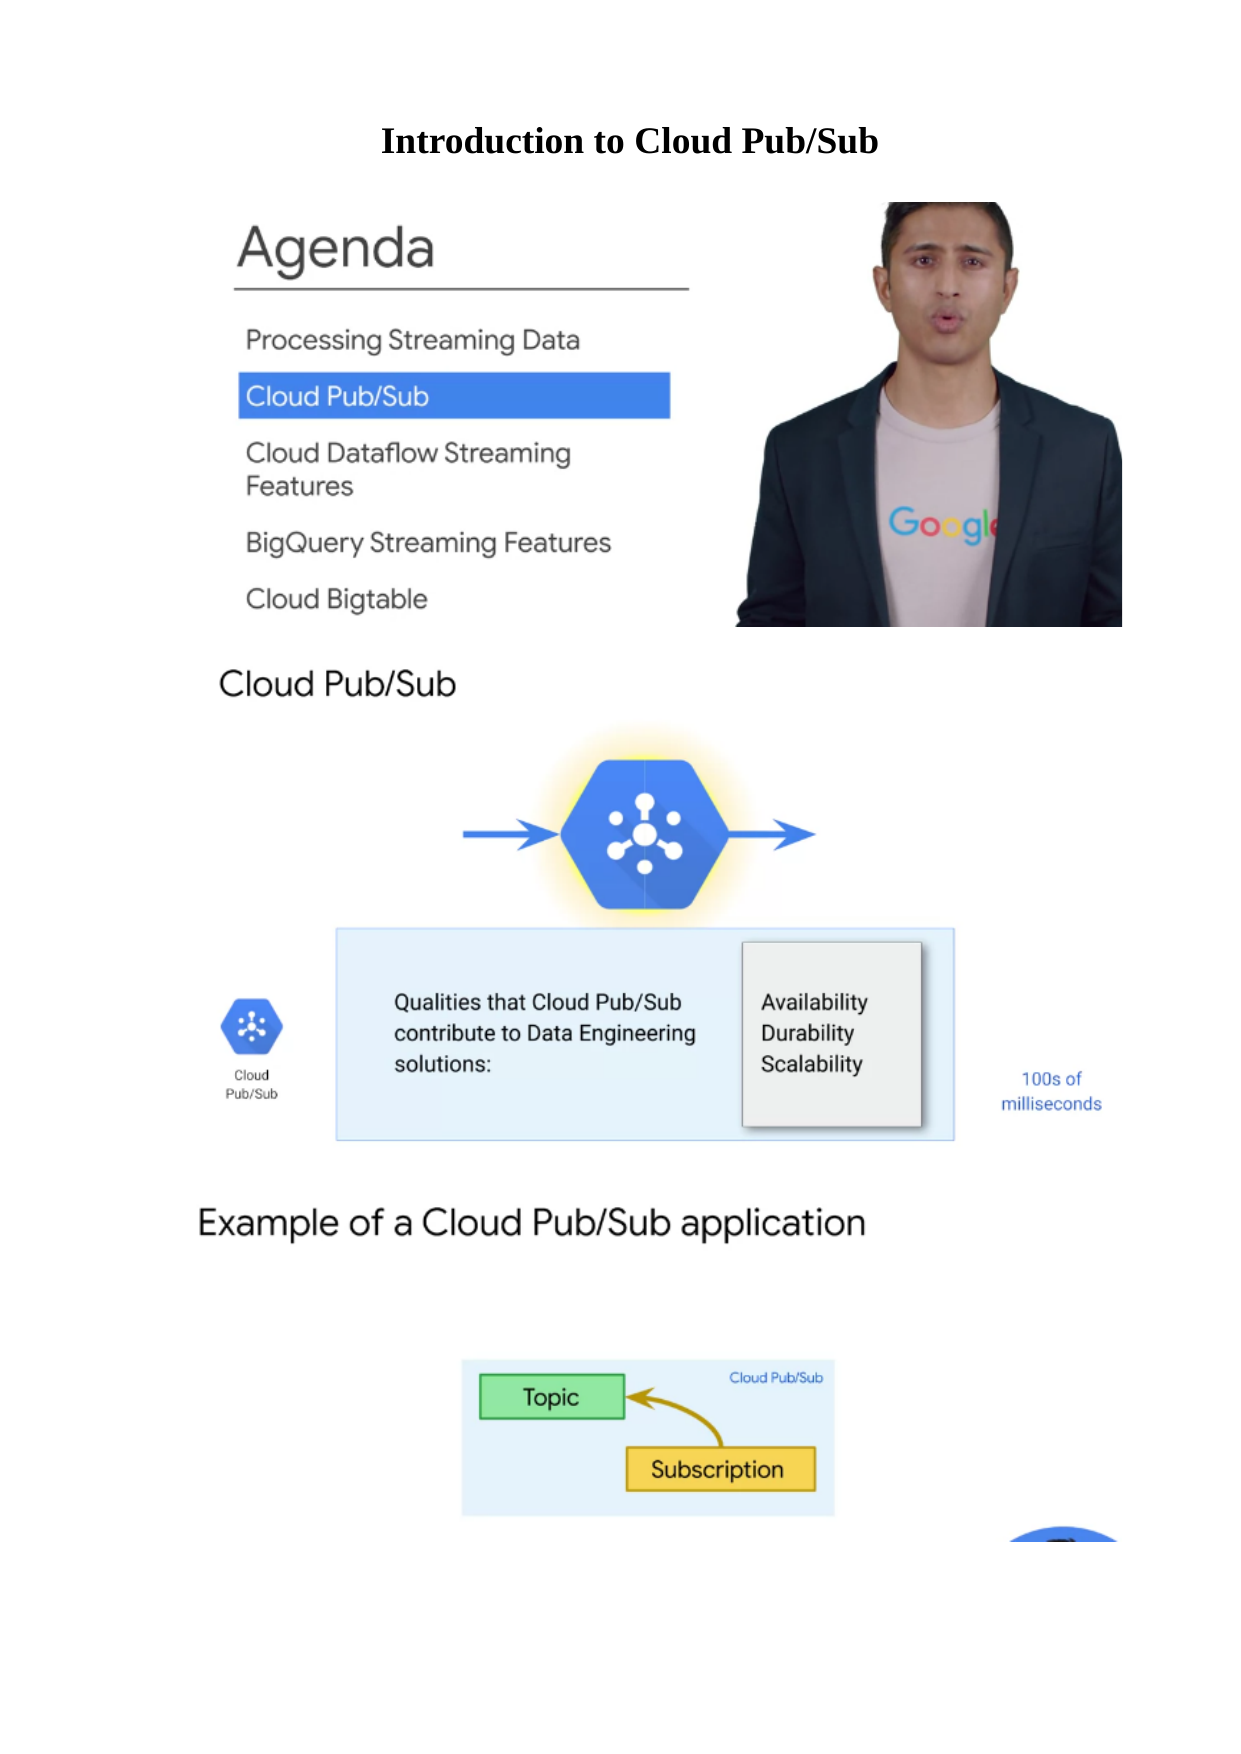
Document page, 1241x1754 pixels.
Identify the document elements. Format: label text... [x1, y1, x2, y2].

picture [118, 202, 1123, 627]
picture [118, 1189, 1123, 1542]
picture [118, 655, 1123, 1161]
subtitle Introduction to Cloud Pub/Sub [118, 118, 1122, 161]
